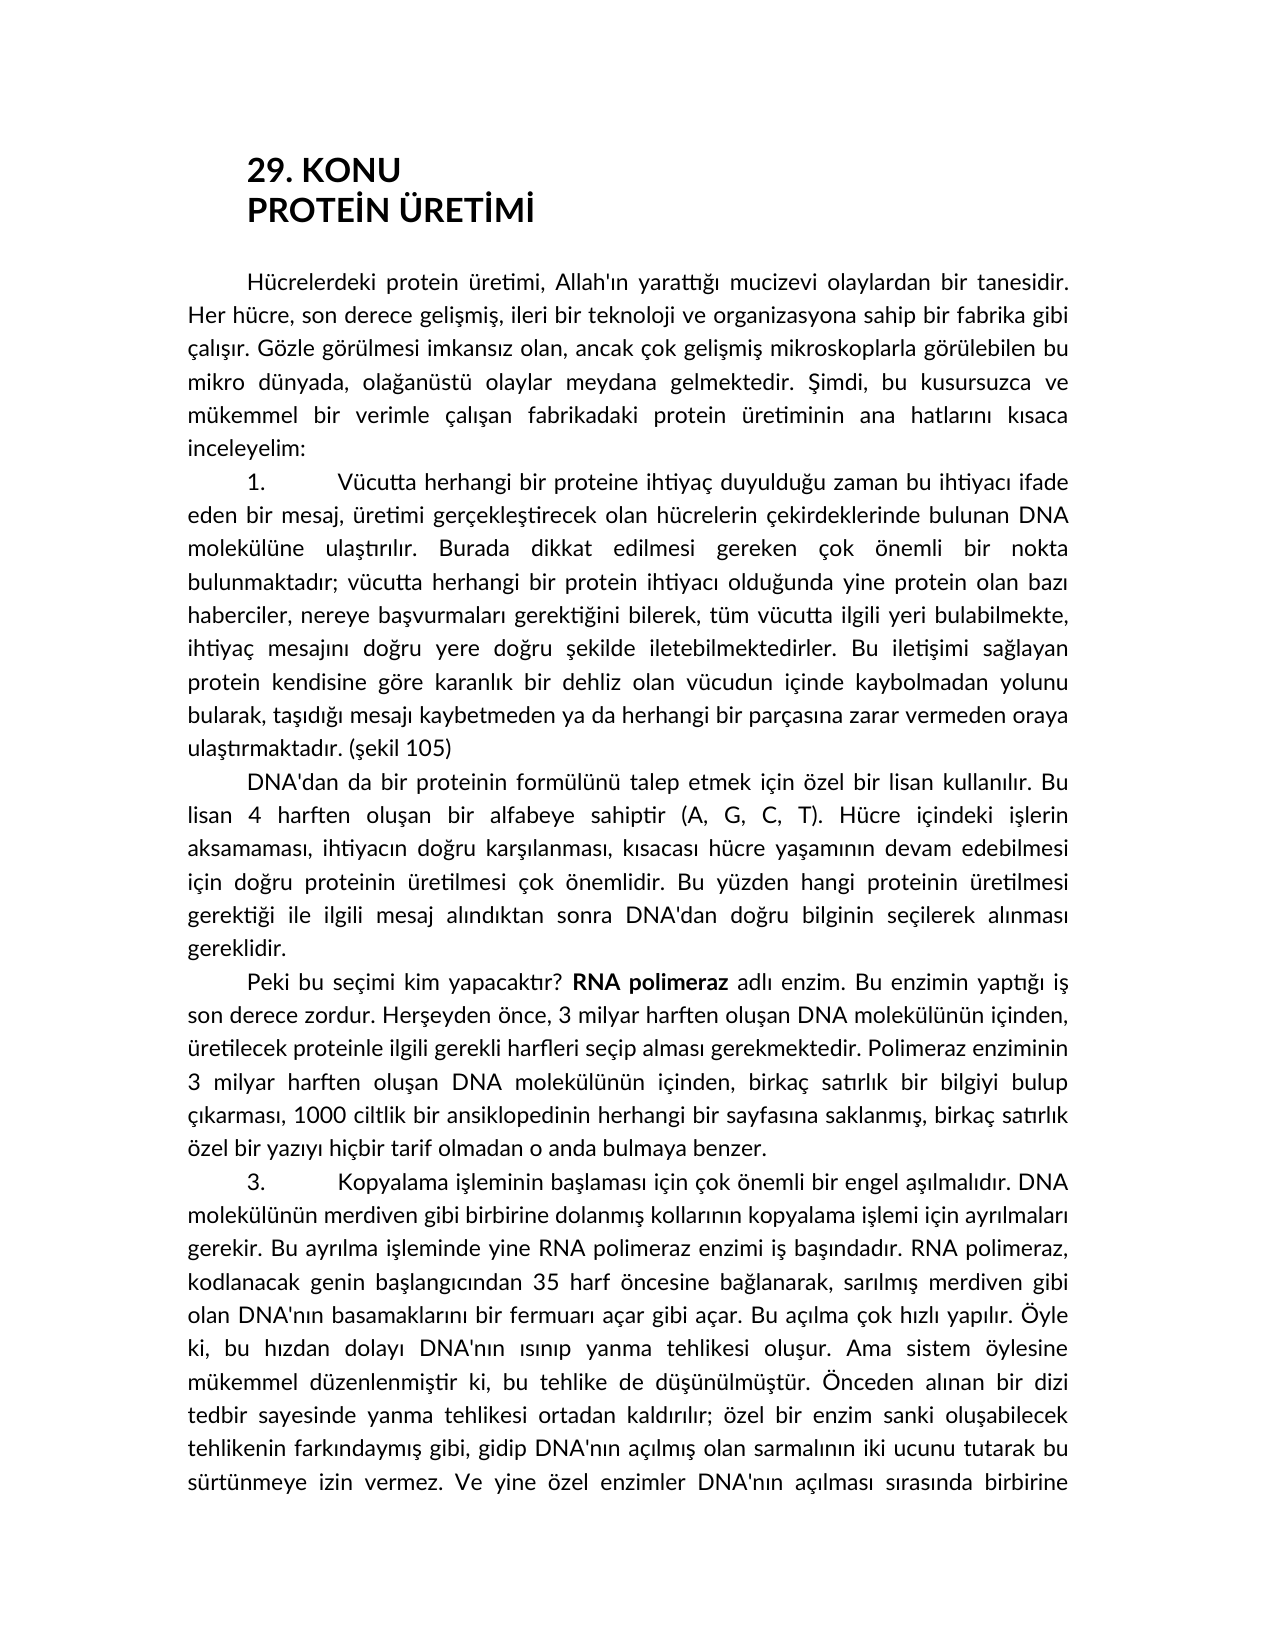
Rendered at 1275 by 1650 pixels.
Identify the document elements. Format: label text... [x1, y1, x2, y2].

text Peki bu seçimi kim yapacaktır? RNA polimeraz adlı enzim. Bu enzimin yaptığı iş son derece zordur. Herşeyden önce, 3 milyar harften oluşan DNA molekülünün içinden, üretilecek proteinle ilgili gerekli harfleri seçip alması gerekmektedir. Polimeraz enziminin 3 milyar harften oluşan DNA molekülünün içinden, birkaç satırlık bir bilgiyi bulup çıkarması, 1000 ciltlik bir ansiklopedinin herhangi bir sayfasına saklanmış, birkaç satırlık özel bir yazıyı hiçbir tarif olmadan o anda bulmaya benzer. [187, 963, 1070, 1163]
text 29. KONU [187, 150, 1070, 190]
text DNA'dan da bir proteinin formülünü talep etmek için özel bir lisan kullanılır. Bu lisan 4 harften oluşan bir alfabeye sahiptir (A, G, C, T). Hücre içindeki işlerin aksamaması, ihtiyacın doğru karşılanması, kısacası hücre yaşamının devam edebilmesi için doğru proteinin üretilmesi çok önemlidir. Bu yüzden hangi proteinin üretilmesi gerektiği ile ilgili mesaj alındıktan sonra DNA'dan doğru bilginin seçilerek alınması gereklidir. [187, 763, 1070, 963]
text 1. Vücutta herhangi bir proteine ihtiyaç duyulduğu zaman bu ihtiyacı ifade eden bir mesaj, üretimi gerçekleştirecek olan hücrelerin çekirdeklerinde bulunan DNA molekülüne ulaştırılır. Burada dikkat edilmesi gereken çok önemli bir nokta bulunmaktadır; vücutta herhangi bir protein ihtiyacı olduğunda yine protein olan bazı haberciler, nereye başvurmaları gerektiğini bilerek, tüm vücutta ilgili yeri bulabilmekte, ihtiyaç mesajını doğru yere doğru şekilde iletebilmektedirler. Bu iletişimi sağlayan protein kendisine göre karanlık bir dehliz olan vücudun içinde kaybolmadan yolunu bularak, taşıdığı mesajı kaybetmeden ya da herhangi bir parçasına zarar vermeden oraya ulaştırmaktadır. (şekil 105) [187, 463, 1070, 763]
text PROTEİN ÜRETİMİ [187, 190, 1070, 230]
text 3. Kopyalama işleminin başlaması için çok önemli bir engel aşılmalıdır. DNA molekülünün merdiven gibi birbirine dolanmış kollarının kopyalama işlemi için ayrılmaları gerekir. Bu ayrılma işleminde yine RNA polimeraz enzimi iş başındadır. RNA polimeraz, kodlanacak genin başlangıcından 35 harf öncesine bağlanarak, sarılmış merdiven gibi olan DNA'nın basamaklarını bir fermuarı açar gibi açar. Bu açılma çok hızlı yapılır. Öyle ki, bu hızdan dolayı DNA'nın ısınıp yanma tehlikesi oluşur. Ama sistem öylesine mükemmel düzenlenmiştir ki, bu tehlike de düşünülmüştür. Önceden alınan bir dizi tedbir sayesinde yanma tehlikesi ortadan kaldırılır; özel bir enzim sanki oluşabilecek tehlikenin farkındaymış gibi, gidip DNA'nın açılmış olan sarmalının iki ucunu tutarak bu sürtünmeye izin vermez. Ve yine özel enzimler DNA'nın açılması sırasında birbirine [187, 1163, 1070, 1497]
text Hücrelerdeki protein üretimi, Allah'ın yarattığı mucizevi olaylardan bir tanesidir. Her hücre, son derece gelişmiş, ileri bir teknoloji ve organizasyona sahip bir fabrika gibi çalışır. Gözle görülmesi imkansız olan, ancak çok gelişmiş mikroskoplarla görülebilen bu mikro dünyada, olağanüstü olaylar meydana gelmektedir. Şimdi, bu kusursuzca ve mükemmel bir verimle çalışan fabrikadaki protein üretiminin ana hatlarını kısaca inceleyelim: [187, 263, 1070, 463]
